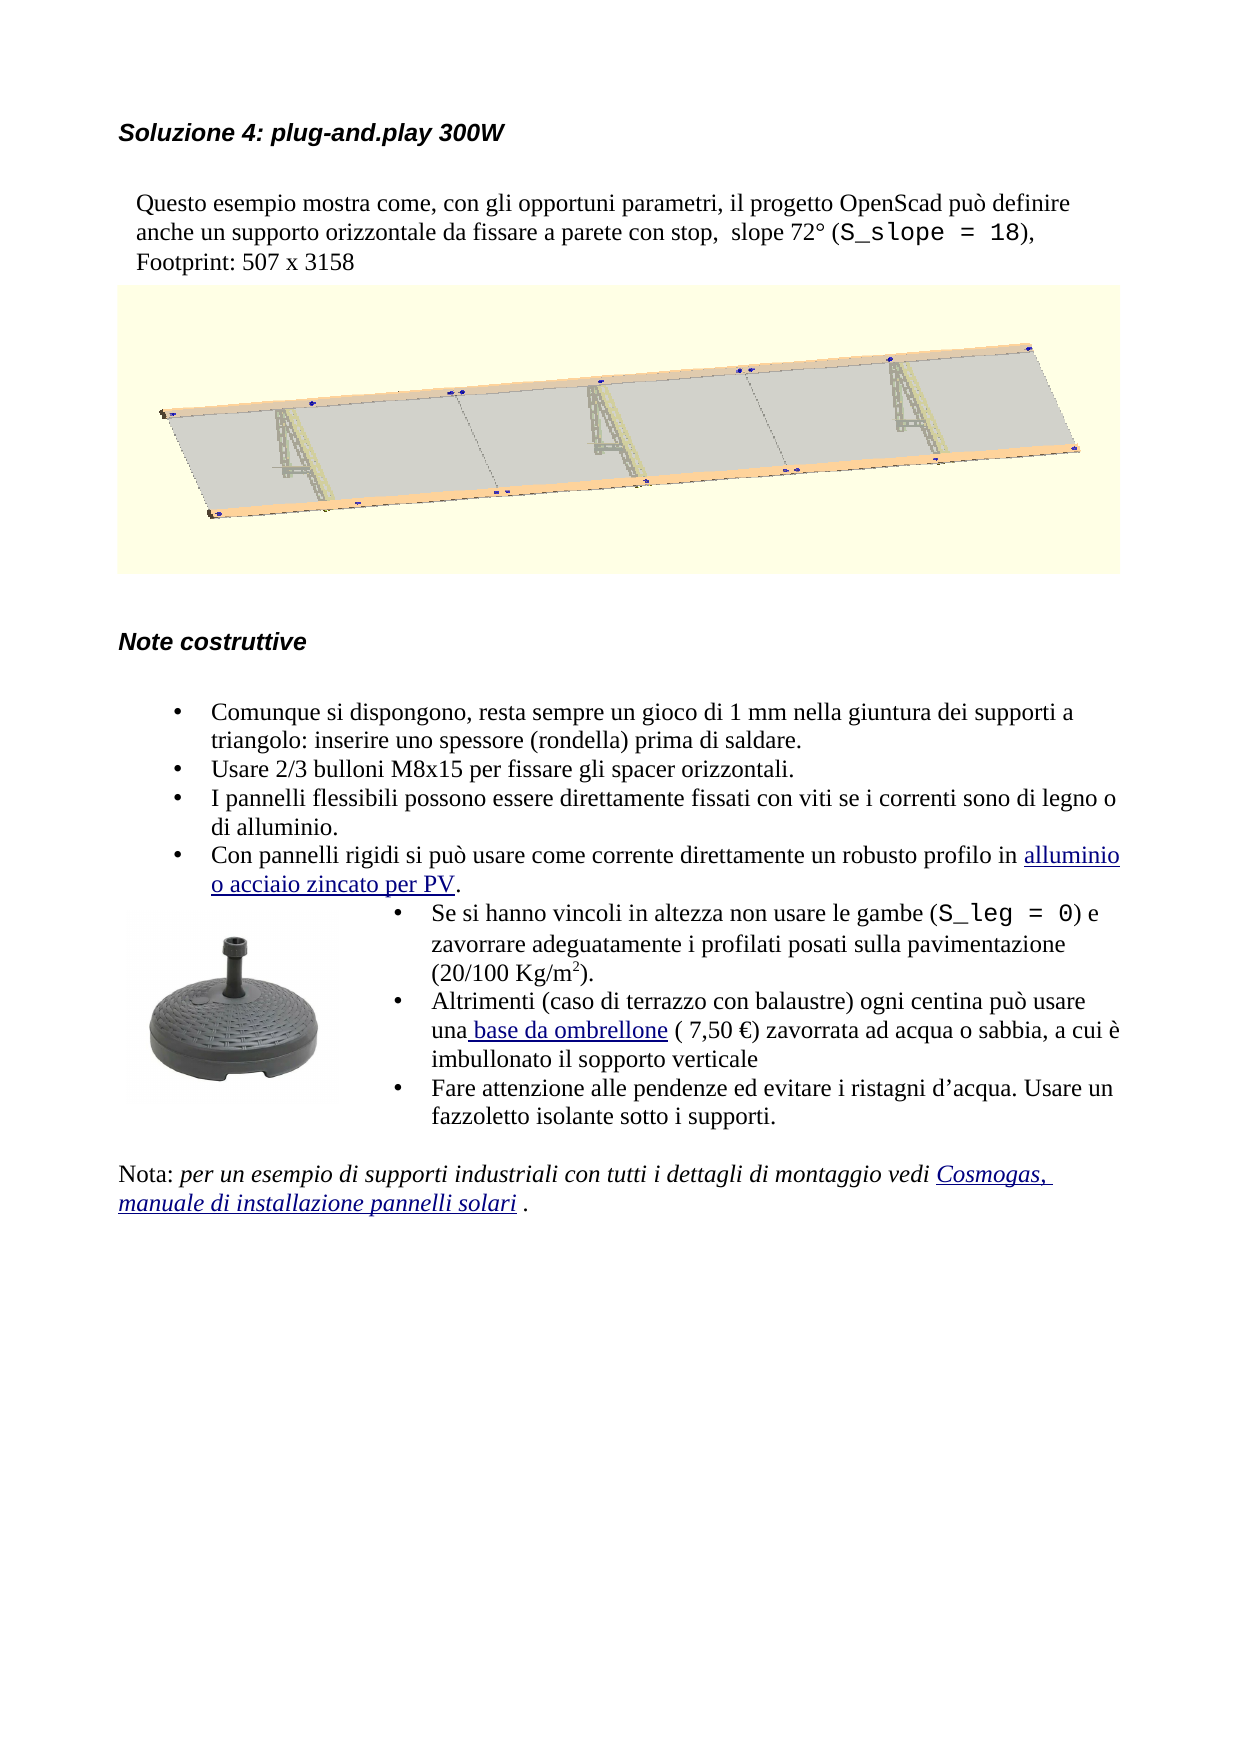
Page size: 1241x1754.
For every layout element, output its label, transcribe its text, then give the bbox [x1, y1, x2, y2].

text Nota: per un esempio di supporti industriali con tutti i dettagli di montaggio vedi Cosmogas, manuale di installazione pannelli solari . [118, 1159, 1122, 1216]
list I pannelli flessibili possono essere direttamente fissati con viti se i correnti sono di legno o di alluminio. [173, 783, 1122, 841]
picture [117, 285, 1121, 574]
list Se si hanno vincoli in altezza non usare le gambe (S_leg = 0) e zavorrare adeguatamente i profilati posati sulla pavimentazione (20/100 Kg/m2). [173, 898, 1122, 986]
list Usare 2/3 bulloni M8x15 per fissare gli spacer orizzontali. [173, 754, 1122, 783]
list Con pannelli rigidi si può usare come corrente direttamente un robusto profilo in alluminio o acciaio zincato per PV. [173, 841, 1122, 898]
picture [125, 910, 339, 1104]
list Comunque si dispongono, resta sempre un gioco di 1 mm nella giuntura dei supporti a triangolo: inserire uno spessore (rondella) prima di saldare. [173, 697, 1122, 754]
subtitle Note costruttive [118, 627, 1122, 656]
list Fare attenzione alle pendenze ed evitare i ristagni d’acqua. Usare un fazzoletto isolante sotto i supporti. [173, 1073, 1122, 1130]
text Questo esempio mostra come, con gli opportuni parametri, il progetto OpenScad può definire anche un supporto orizzontale da fissare a parete con stop, slope 72° (S_slope = 18), Footprint: 507 x 3158 [136, 188, 1104, 276]
subtitle Soluzione 4: plug-and.play 300W [118, 118, 1122, 147]
list Altrimenti (caso di terrazzo con balaustre) ogni centina può usare una base da ombrellone ( 7,50 €) zavorrata ad acqua o sabbia, a cui è imbullonato il sopporto verticale [339, 986, 1122, 1073]
